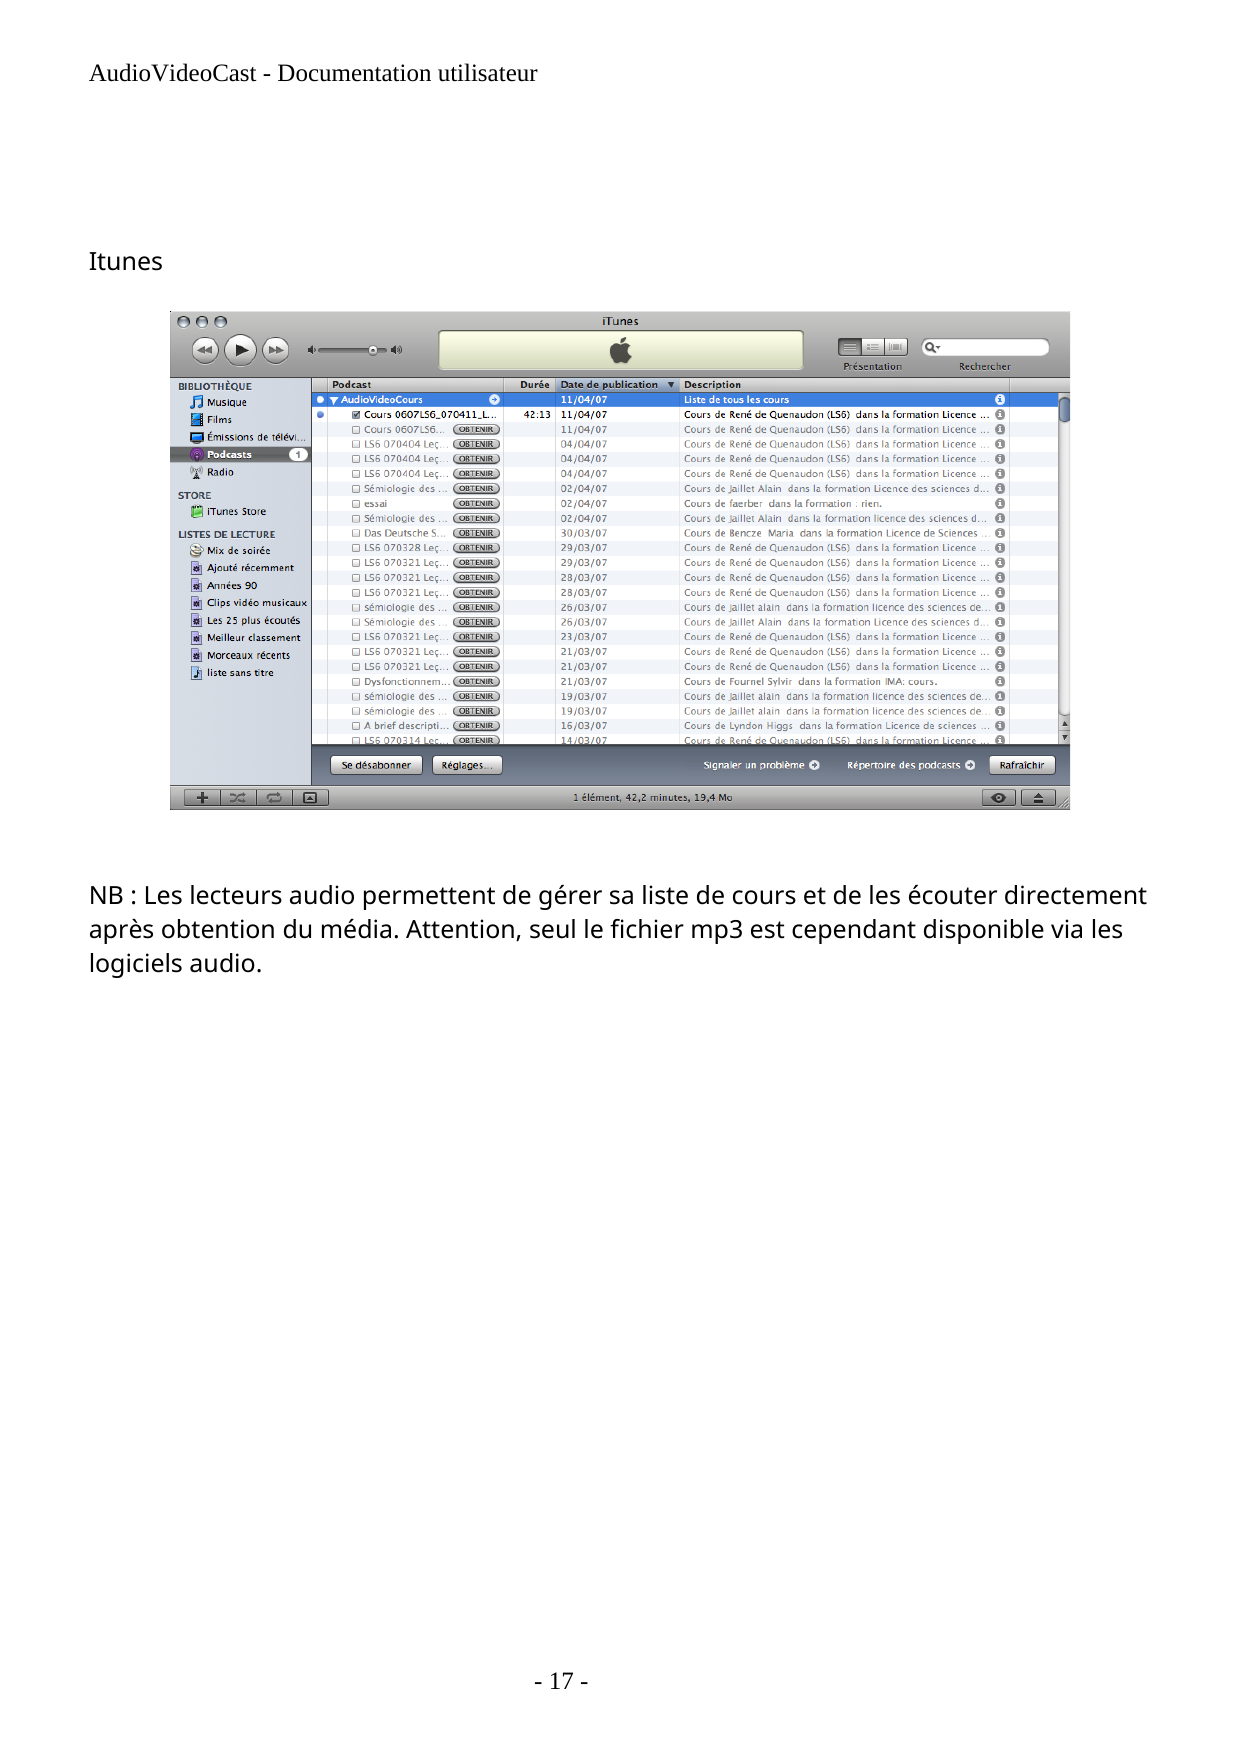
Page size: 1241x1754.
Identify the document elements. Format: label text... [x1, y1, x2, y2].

text Itunes [88, 243, 1152, 277]
picture [170, 311, 1071, 810]
text NB : Les lecteurs audio permettent de gérer sa liste de cours et de les écouter directement après obtention du média. Attention, seul le fichier mp3 est cependant disponible via les logiciels audio. [88, 878, 1152, 980]
